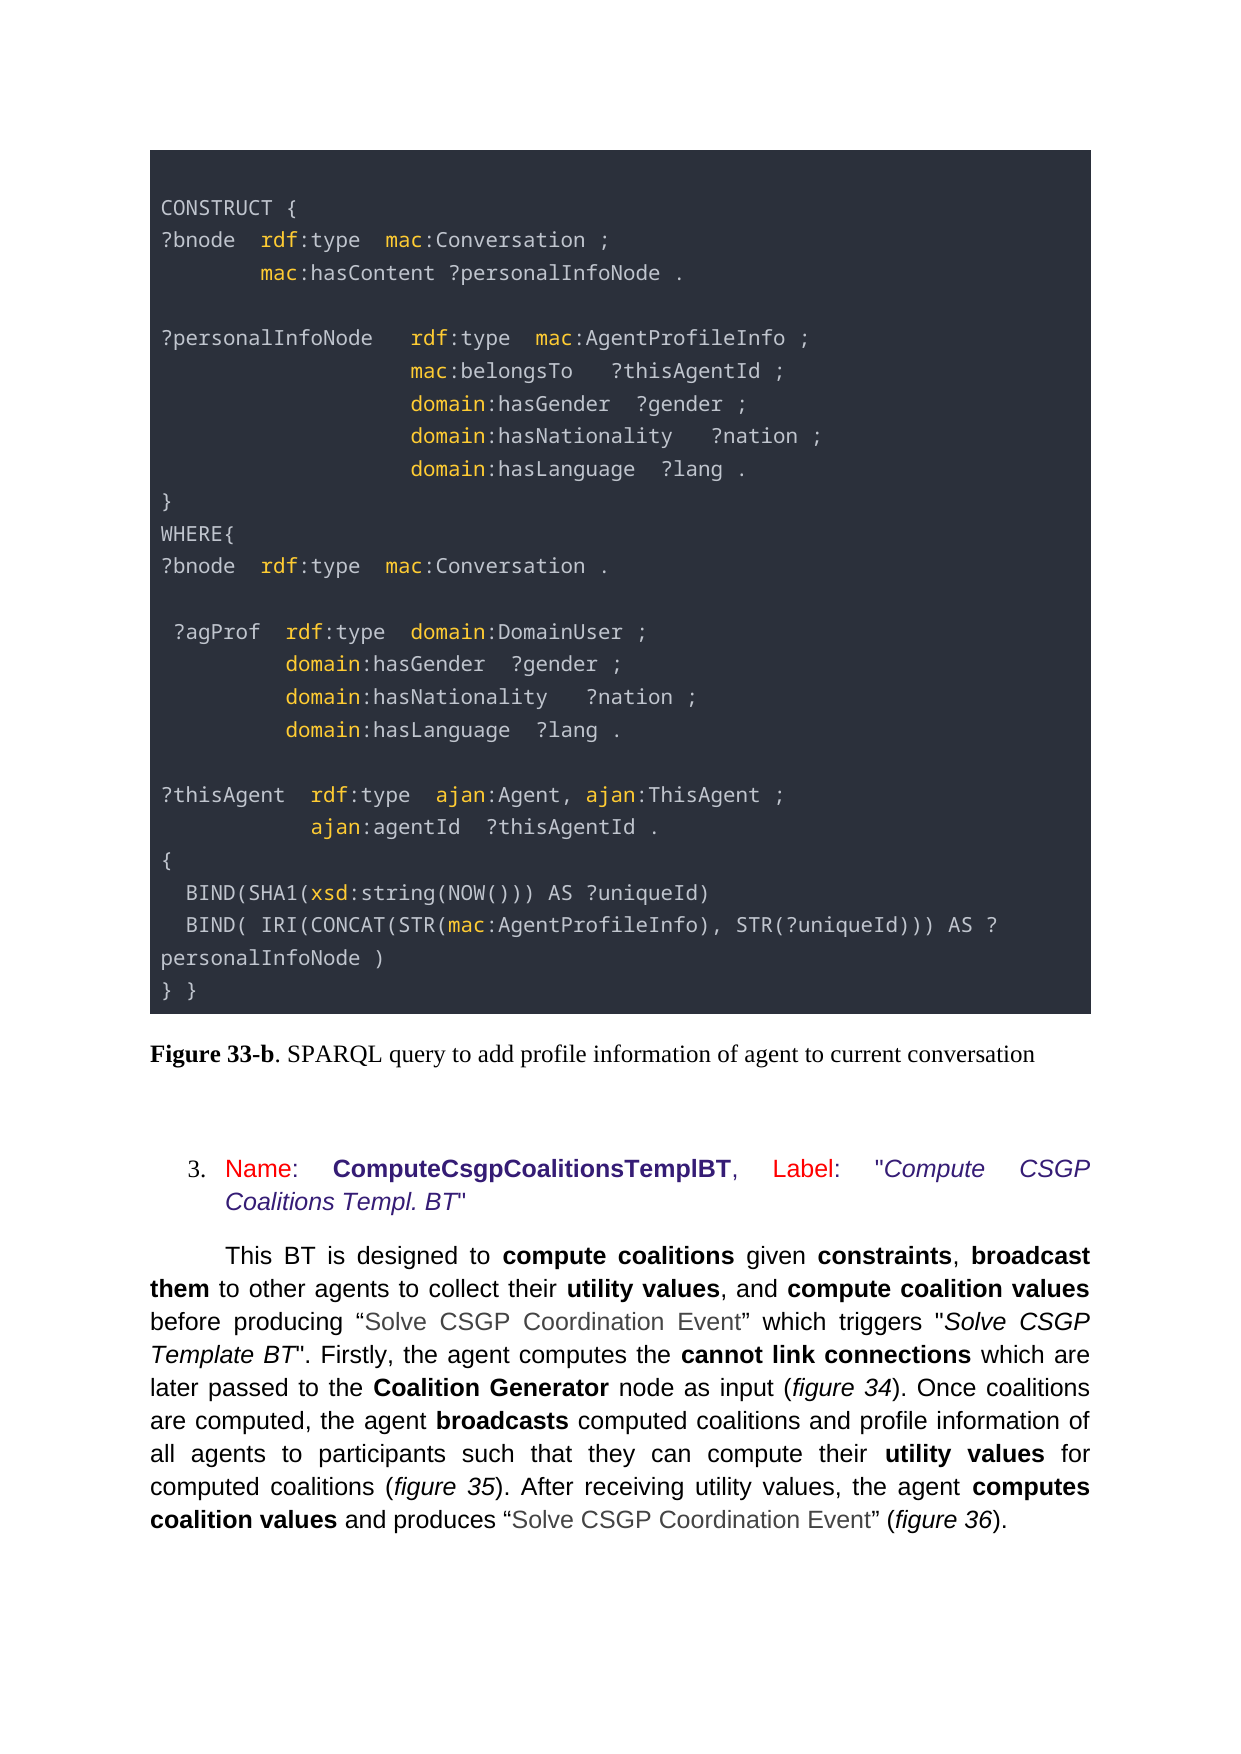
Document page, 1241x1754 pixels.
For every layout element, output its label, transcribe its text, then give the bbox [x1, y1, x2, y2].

table_header CONSTRUCT { ?bnode rdf:type mac:Conversation ; mac:hasContent ?personalInfoNode . ?personalInfoNode rdf:type mac:AgentProfileInfo ; mac:belongsTo ?thisAgentId ; domain:hasGender ?gender ; domain:hasNationality ?nation ; domain:hasLanguage ?lang . } WHERE{ ?bnode rdf:type mac:Conversation . ?agProf rdf:type domain:DomainUser ; domain:hasGender ?gender ; domain:hasNationality ?nation ; domain:hasLanguage ?lang . ?thisAgent rdf:type ajan:Agent, ajan:ThisAgent ; ajan:agentId ?thisAgentId . { BIND(SHA1(xsd:string(NOW())) AS ?uniqueId) BIND( IRI(CONCAT(STR(mac:AgentProfileInfo), STR(?uniqueId))) AS ?personalInfoNode ) } } [150, 150, 1091, 1014]
text This BT is designed to compute coalitions given constraints, broadcast them to other agents to collect their utility values, and compute coalition values before producing “Solve CSGP Coordination Event” which triggers "Solve CSGP Template BT". Firstly, the agent computes the cannot link connections which are later passed to the Coalition Generator node as input (figure 34). Once coalitions are computed, the agent broadcasts computed coalitions and profile information of all agents to participants such that they can compute their utility values for computed coalitions (figure 35). After receiving utility values, the agent computes coalition values and produces “Solve CSGP Coordination Event” (figure 36). [150, 1241, 1090, 1534]
text Figure 33-b. SPARQL query to add profile information of agent to current conversation [150, 1039, 1090, 1068]
list Name: ComputeCsgpCoalitionsTemplBT, Label: "Compute CSGP Coalitions Templ. BT" [187, 1154, 1090, 1216]
